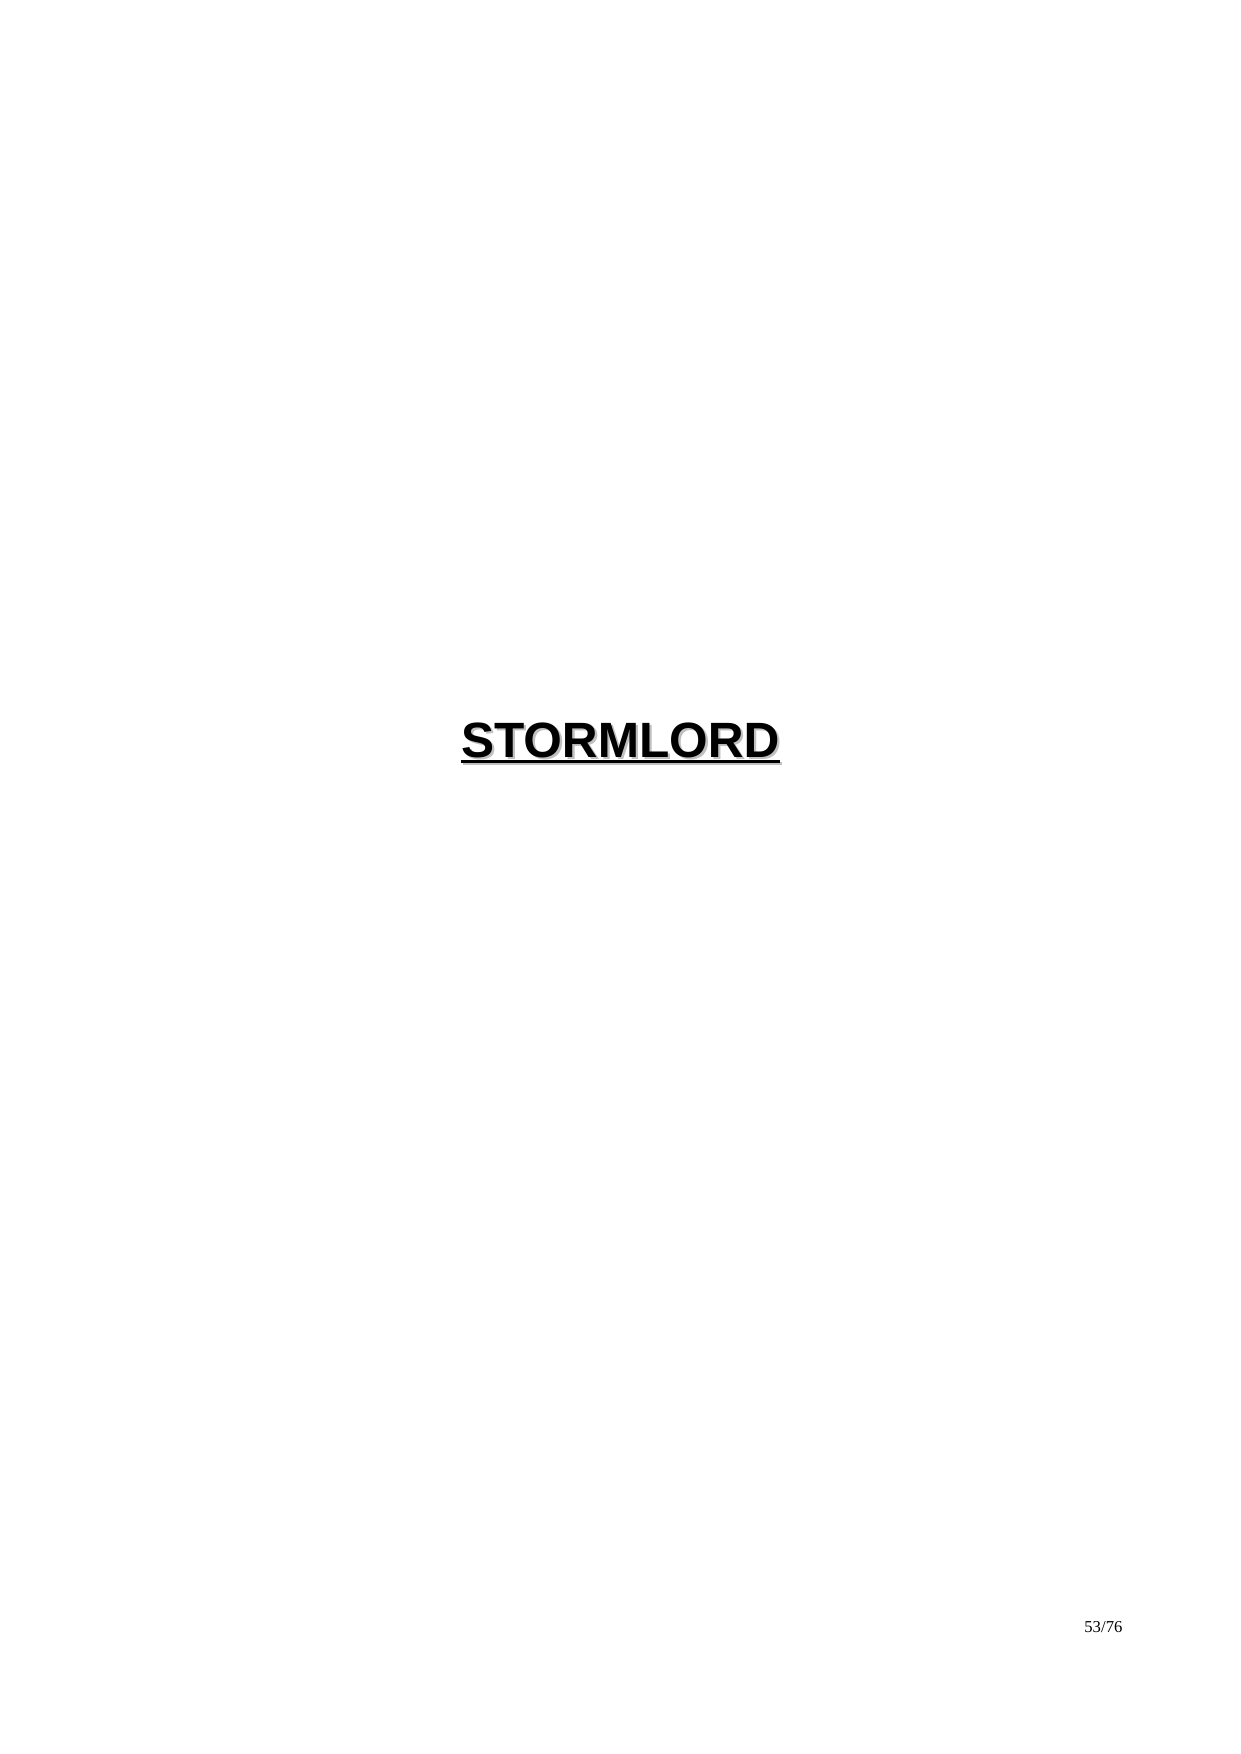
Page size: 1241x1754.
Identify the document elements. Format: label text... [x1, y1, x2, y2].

subtitle STORMLORD [118, 711, 1122, 768]
